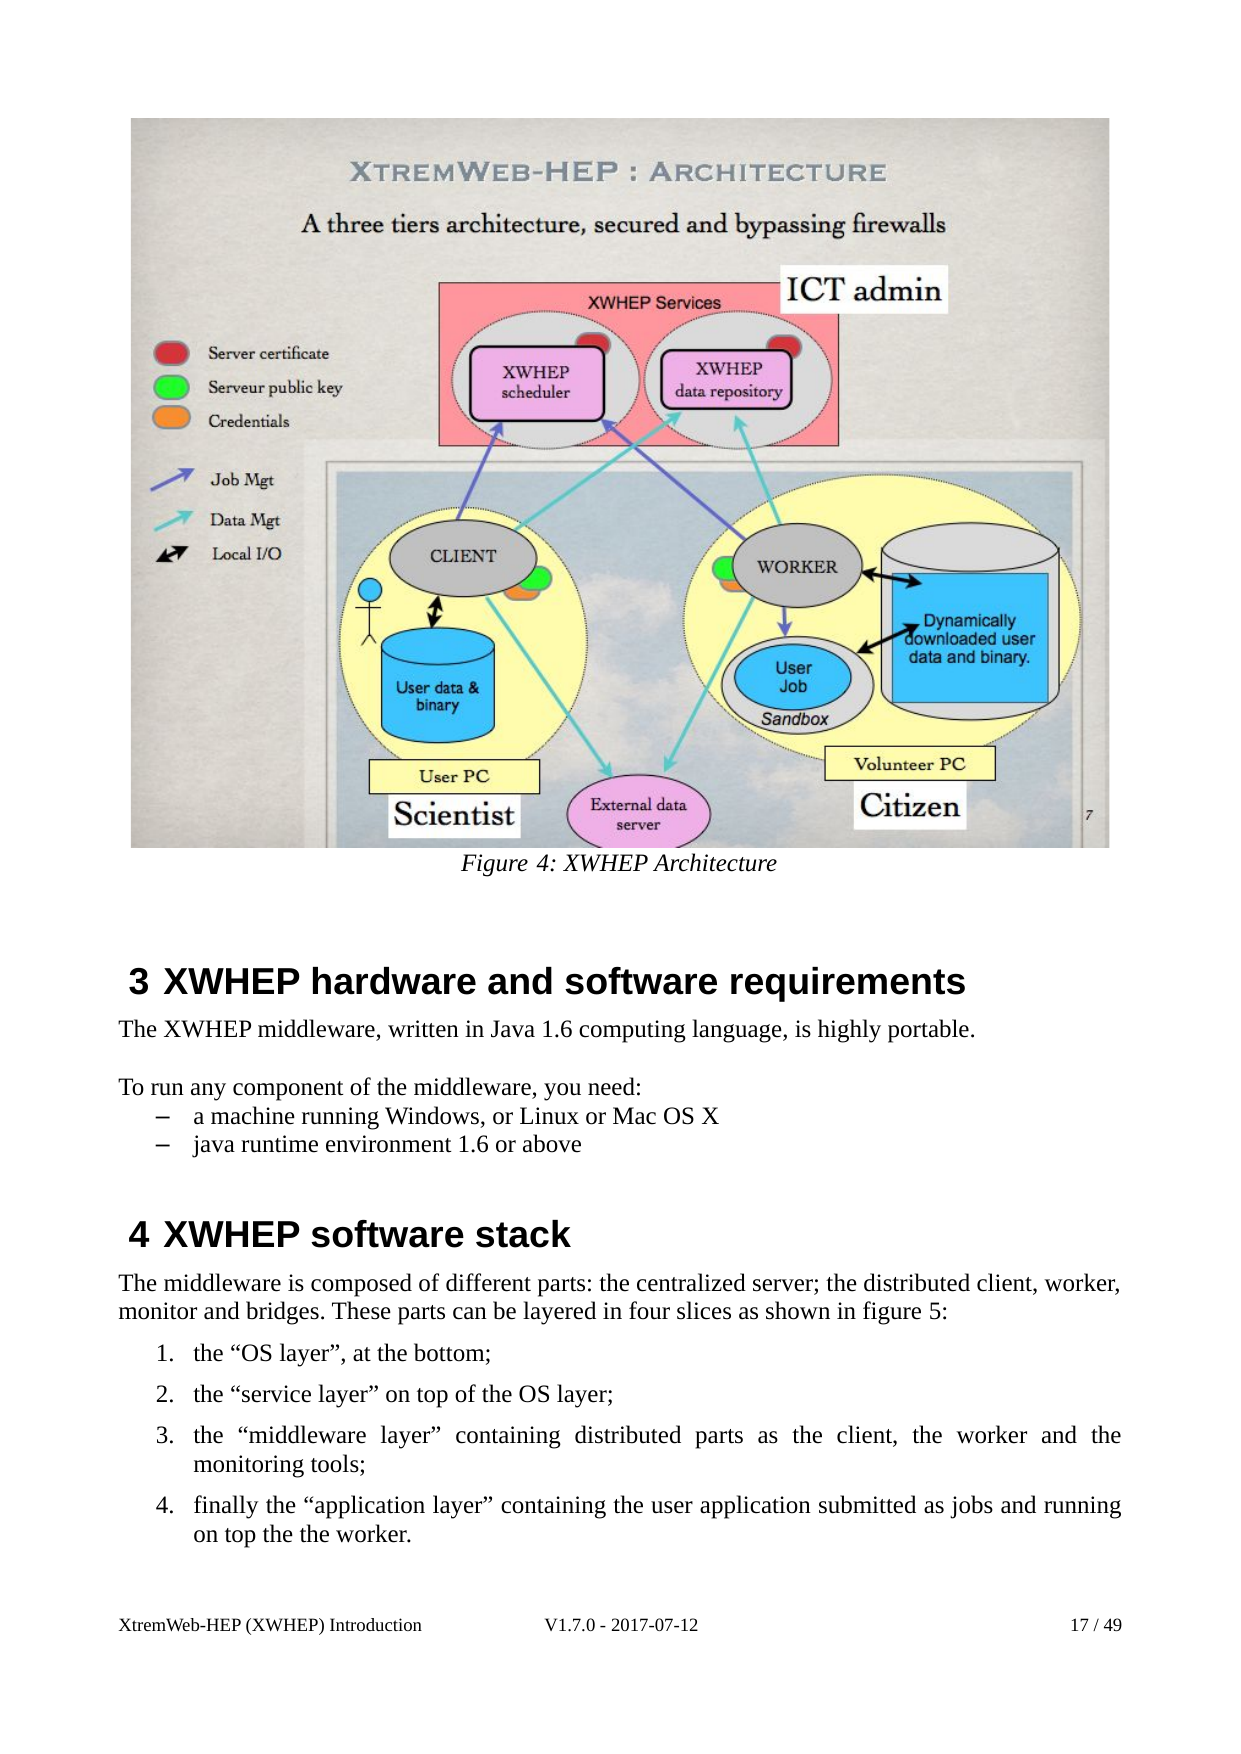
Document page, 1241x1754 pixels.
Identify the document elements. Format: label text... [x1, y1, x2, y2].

text To run any component of the middleware, you need: [118, 1072, 1122, 1101]
list java runtime environment 1.6 or above [156, 1129, 1122, 1158]
list a machine running Windows, or Linux or Mac OS X [156, 1101, 1122, 1129]
list the “service layer” on top of the OS layer; [156, 1379, 1122, 1408]
subtitle XWHEP hardware and software requirements [118, 959, 1122, 1002]
list finally the “application layer” containing the user application submitted as jobs and running on top the the worker. [156, 1490, 1122, 1548]
picture [130, 118, 1110, 848]
text The middleware is composed of different parts: the centralized server; the distributed client, worker, monitor and bridges. These parts can be layered in four slices as shown in figure 5: [118, 1268, 1122, 1325]
text Figure 4: XWHEP Architecture [118, 131, 1122, 876]
list the “middleware layer” containing distributed parts as the client, the worker and the monitoring tools; [156, 1420, 1122, 1478]
list the “OS layer”, at the bottom; [156, 1338, 1122, 1366]
text The XWHEP middleware, written in Java 1.6 computing language, is highly portable. [118, 1014, 1122, 1043]
subtitle XWHEP software stack [118, 1212, 1122, 1255]
